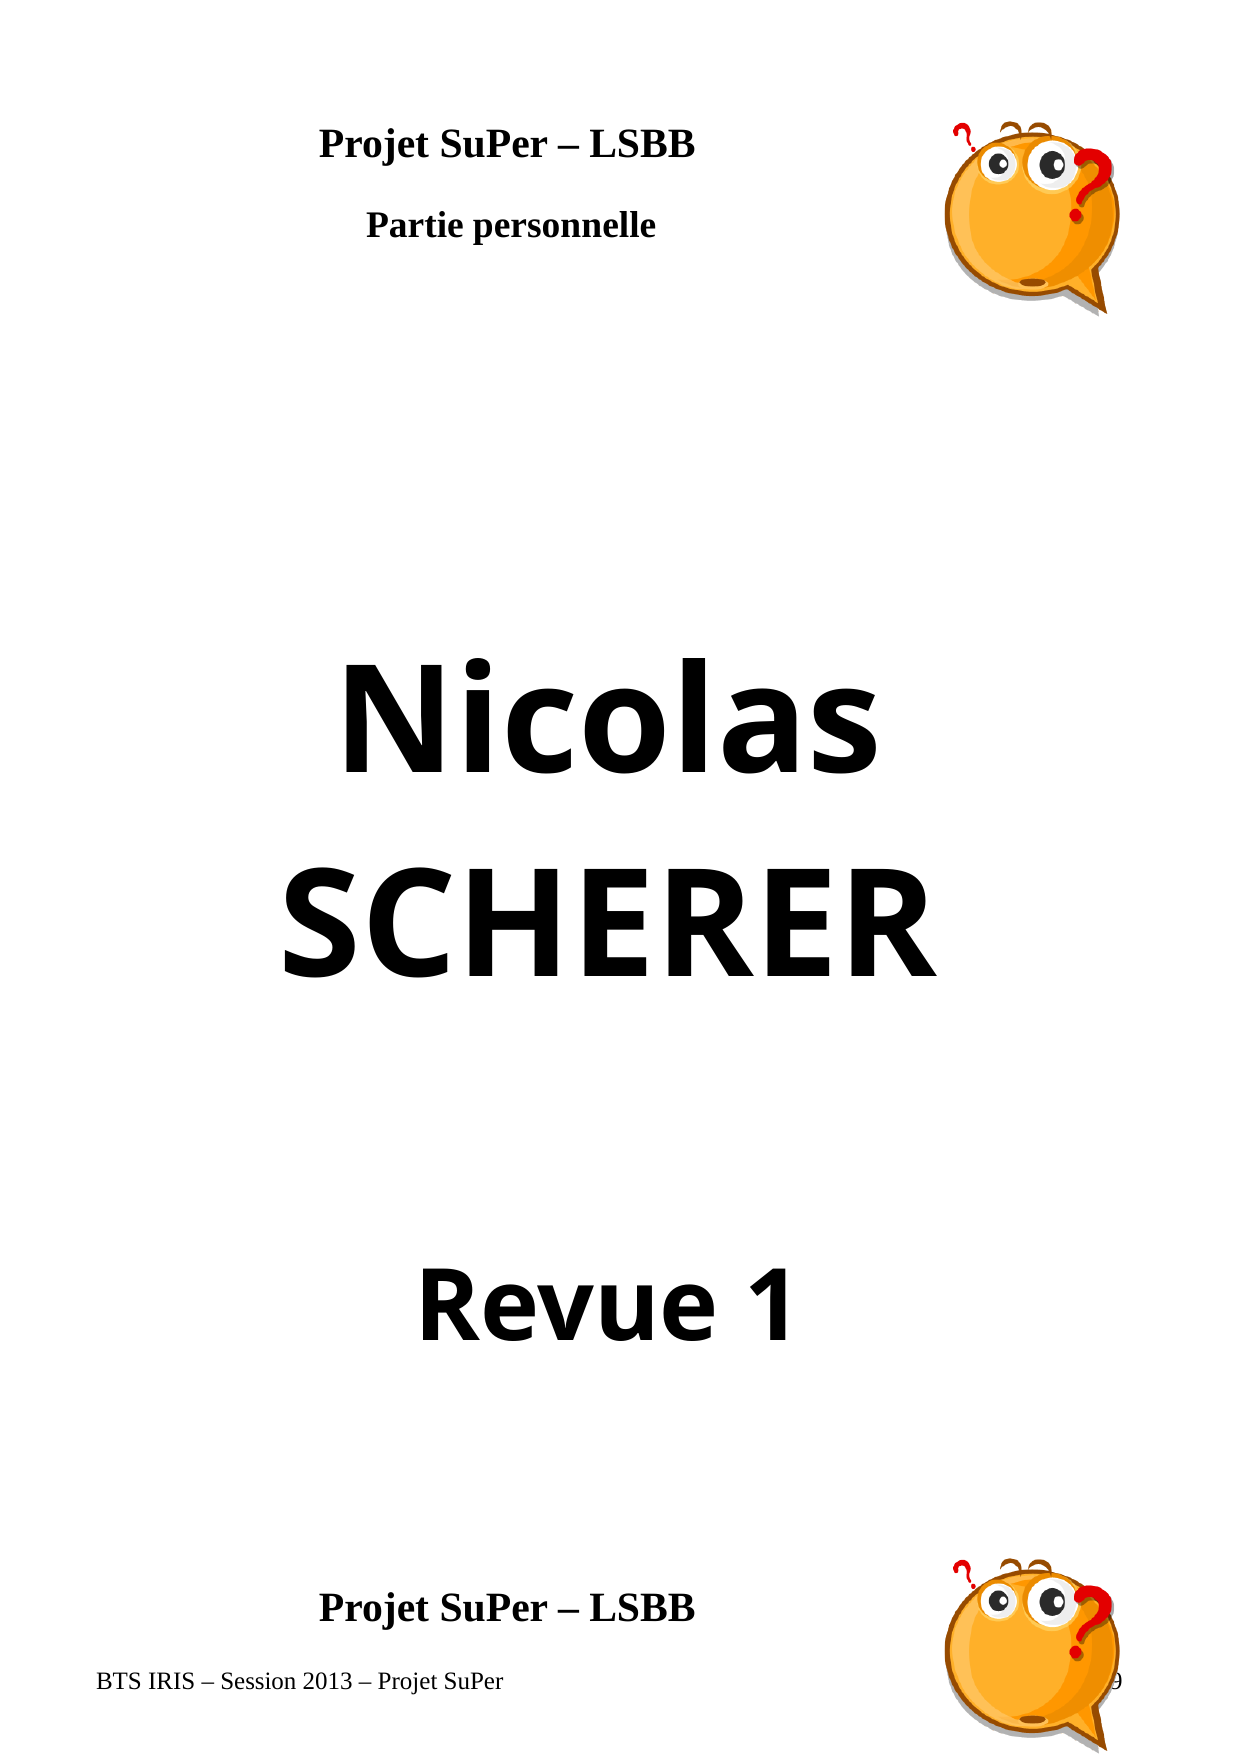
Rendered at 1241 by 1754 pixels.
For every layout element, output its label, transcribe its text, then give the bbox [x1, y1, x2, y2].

picture [928, 1556, 1124, 1754]
text Revue 1 [94, 1233, 1122, 1369]
text Nicolas SCHERER [94, 612, 1122, 1020]
text Partie personnelle [94, 202, 928, 245]
picture [928, 119, 1124, 317]
text Projet SuPer – LSBB [94, 118, 1122, 166]
text Projet SuPer – LSBB [94, 1582, 928, 1630]
